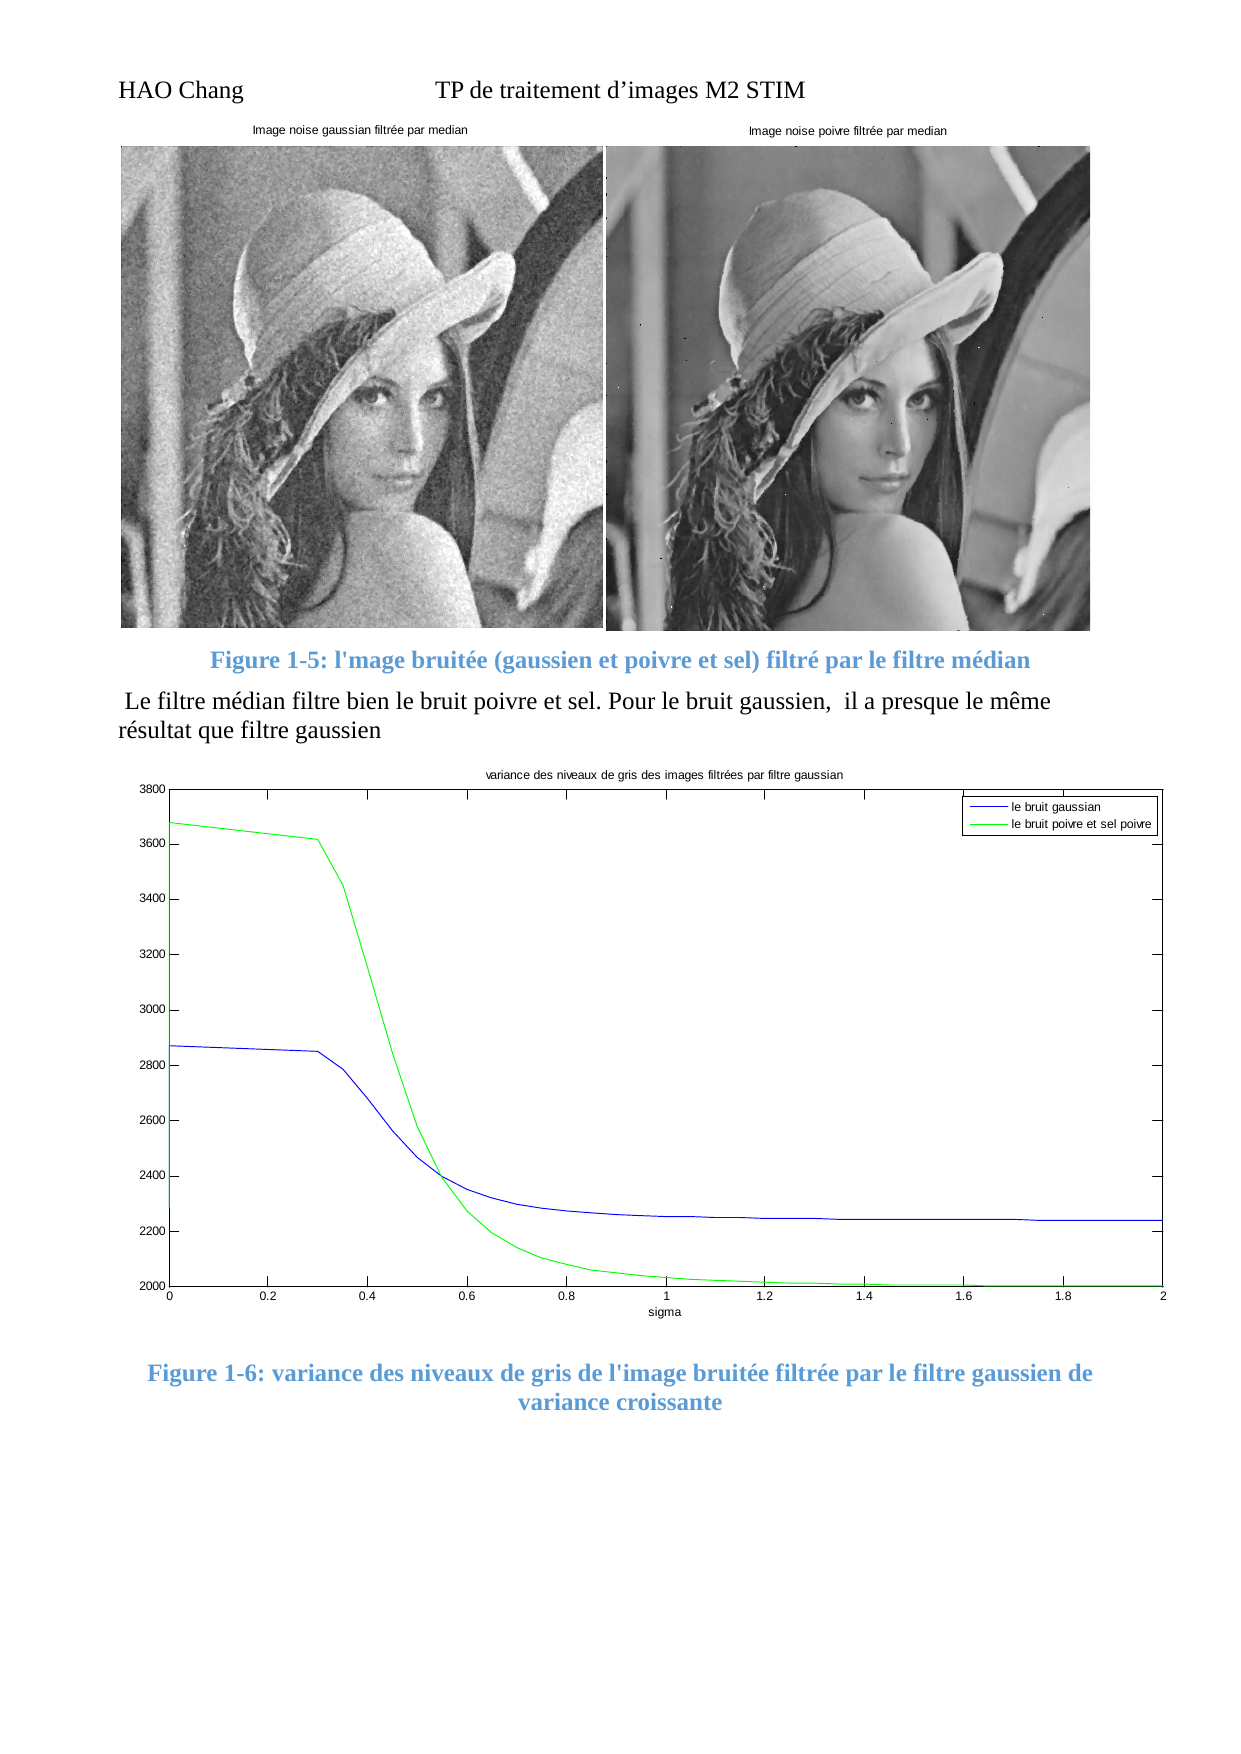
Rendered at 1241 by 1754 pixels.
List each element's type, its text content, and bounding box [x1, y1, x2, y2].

text Figure 1-5: l'mage bruitée (gaussien et poivre et sel) filtré par le filtre médian [118, 645, 1122, 674]
text Le filtre médian filtre bien le bruit poivre et sel. Pour le bruit gaussien, il a presque le même résultat que filtre gaussien [118, 686, 1122, 744]
text Figure 1-6: variance des niveaux de gris de l'image bruitée filtrée par le filtre gaussien de variance croissante [118, 1358, 1122, 1415]
